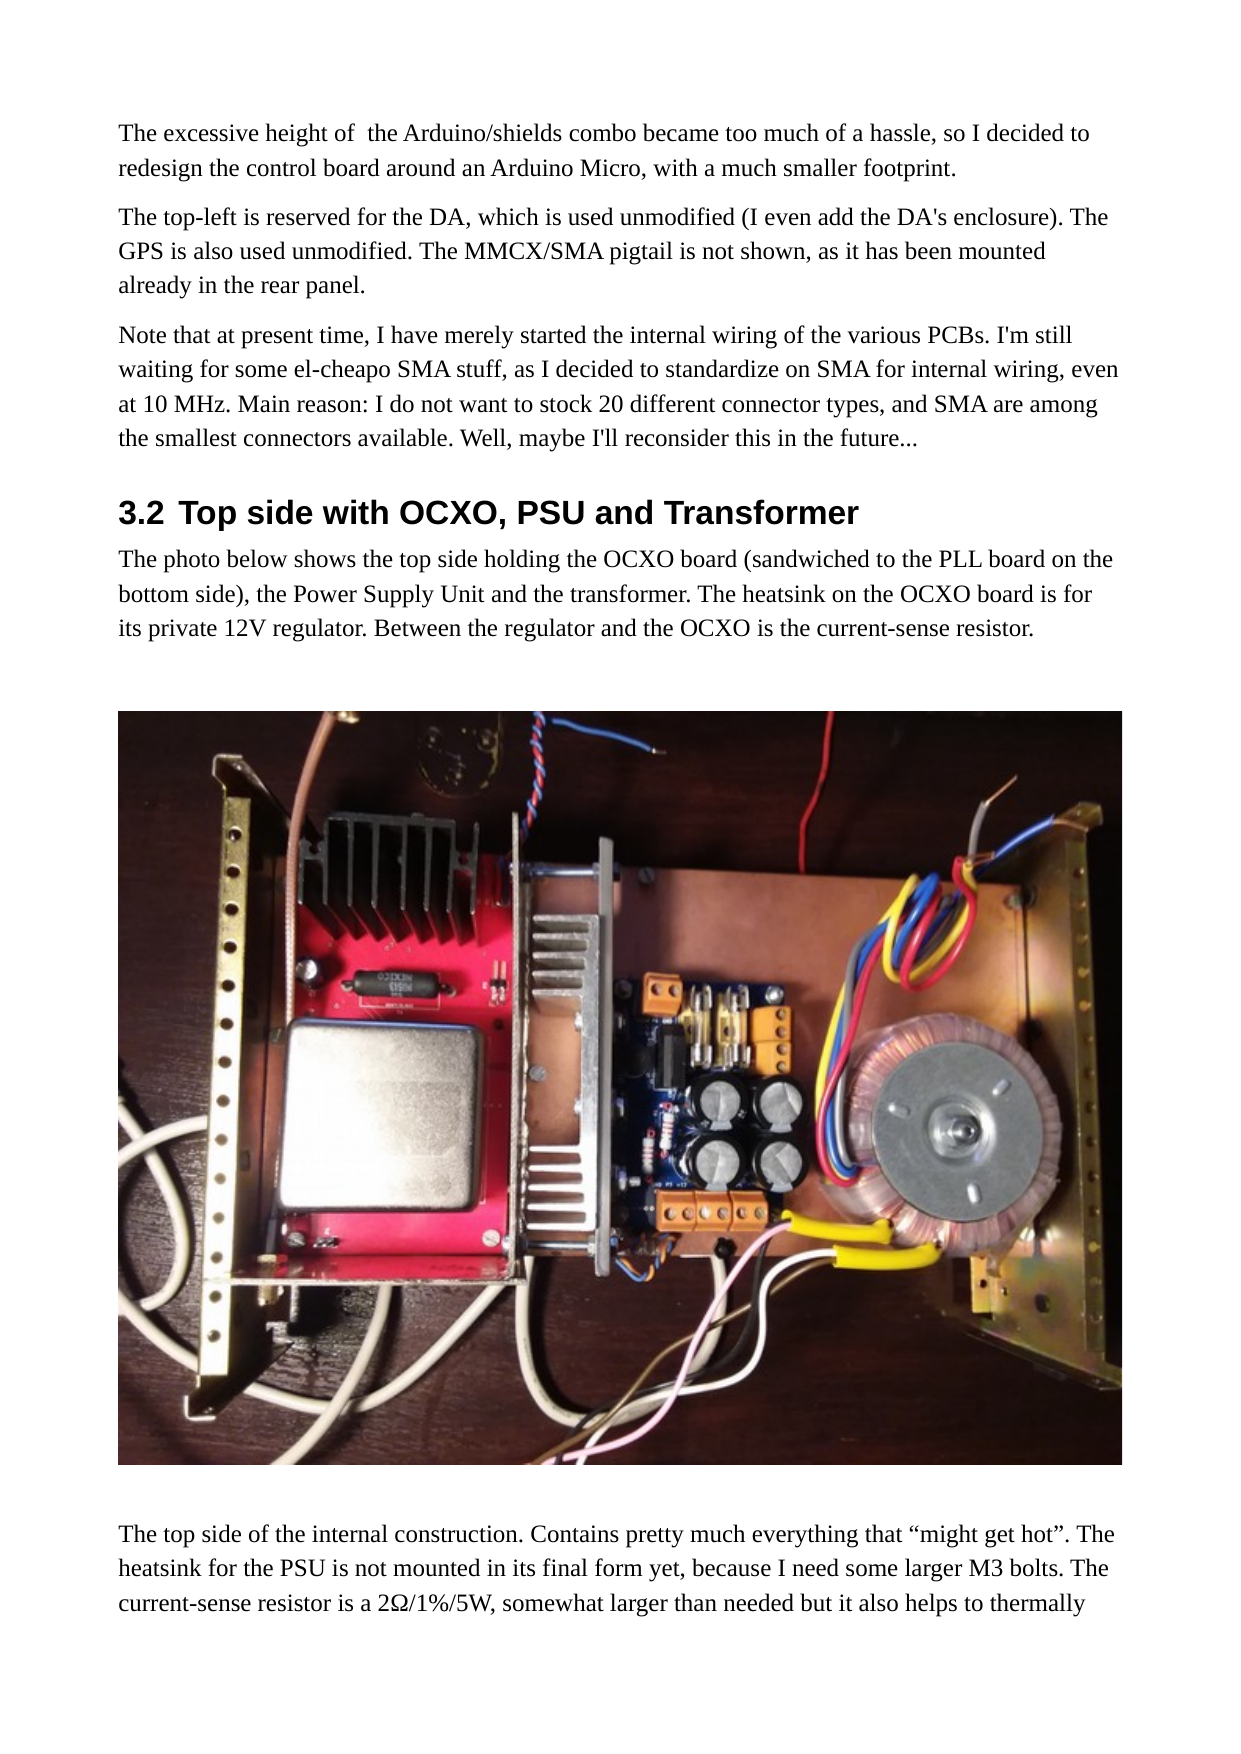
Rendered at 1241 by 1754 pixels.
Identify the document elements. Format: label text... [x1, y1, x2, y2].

subtitle Top side with OCXO, PSU and Transformer [118, 493, 1122, 532]
text The excessive height of the Arduino/shields combo became too much of a hassle, so I decided to redesign the control board around an Arduino Micro, with a much smaller footprint. [118, 118, 1122, 181]
text The top-left is reserved for the DA, which is used unmodified (I even add the DA's enclosure). The GPS is also used unmodified. The MMCX/SMA pigtail is not shown, as it has been mounted already in the rear panel. [118, 202, 1122, 299]
text Note that at present time, I have merely started the internal wiring of the various PCBs. I'm still waiting for some el-cheapo SMA stuff, as I decided to standardize on SMA for internal wiring, even at 10 MHz. Main reason: I do not want to stock 20 different connector types, and SMA are among the smallest connectors available. Well, maybe I'll reconsider this in the future... [118, 320, 1122, 452]
text The top side of the internal construction. Contains pretty much everything that “might get hot”. The heatsink for the PSU is not mounted in its final form yet, because I need some larger M3 bolts. The current-sense resistor is a 2Ω/1%/5W, somewhat larger than needed but it also helps to thermally [118, 1519, 1122, 1617]
picture [118, 711, 1123, 1465]
text The photo below shows the top side holding the OCXO board (sandwiched to the PLL board on the bottom side), the Power Supply Unit and the transformer. The heatsink on the OCXO board is for its private 12V regulator. Between the regulator and the OCXO is the current-sense resistor. [118, 544, 1122, 642]
